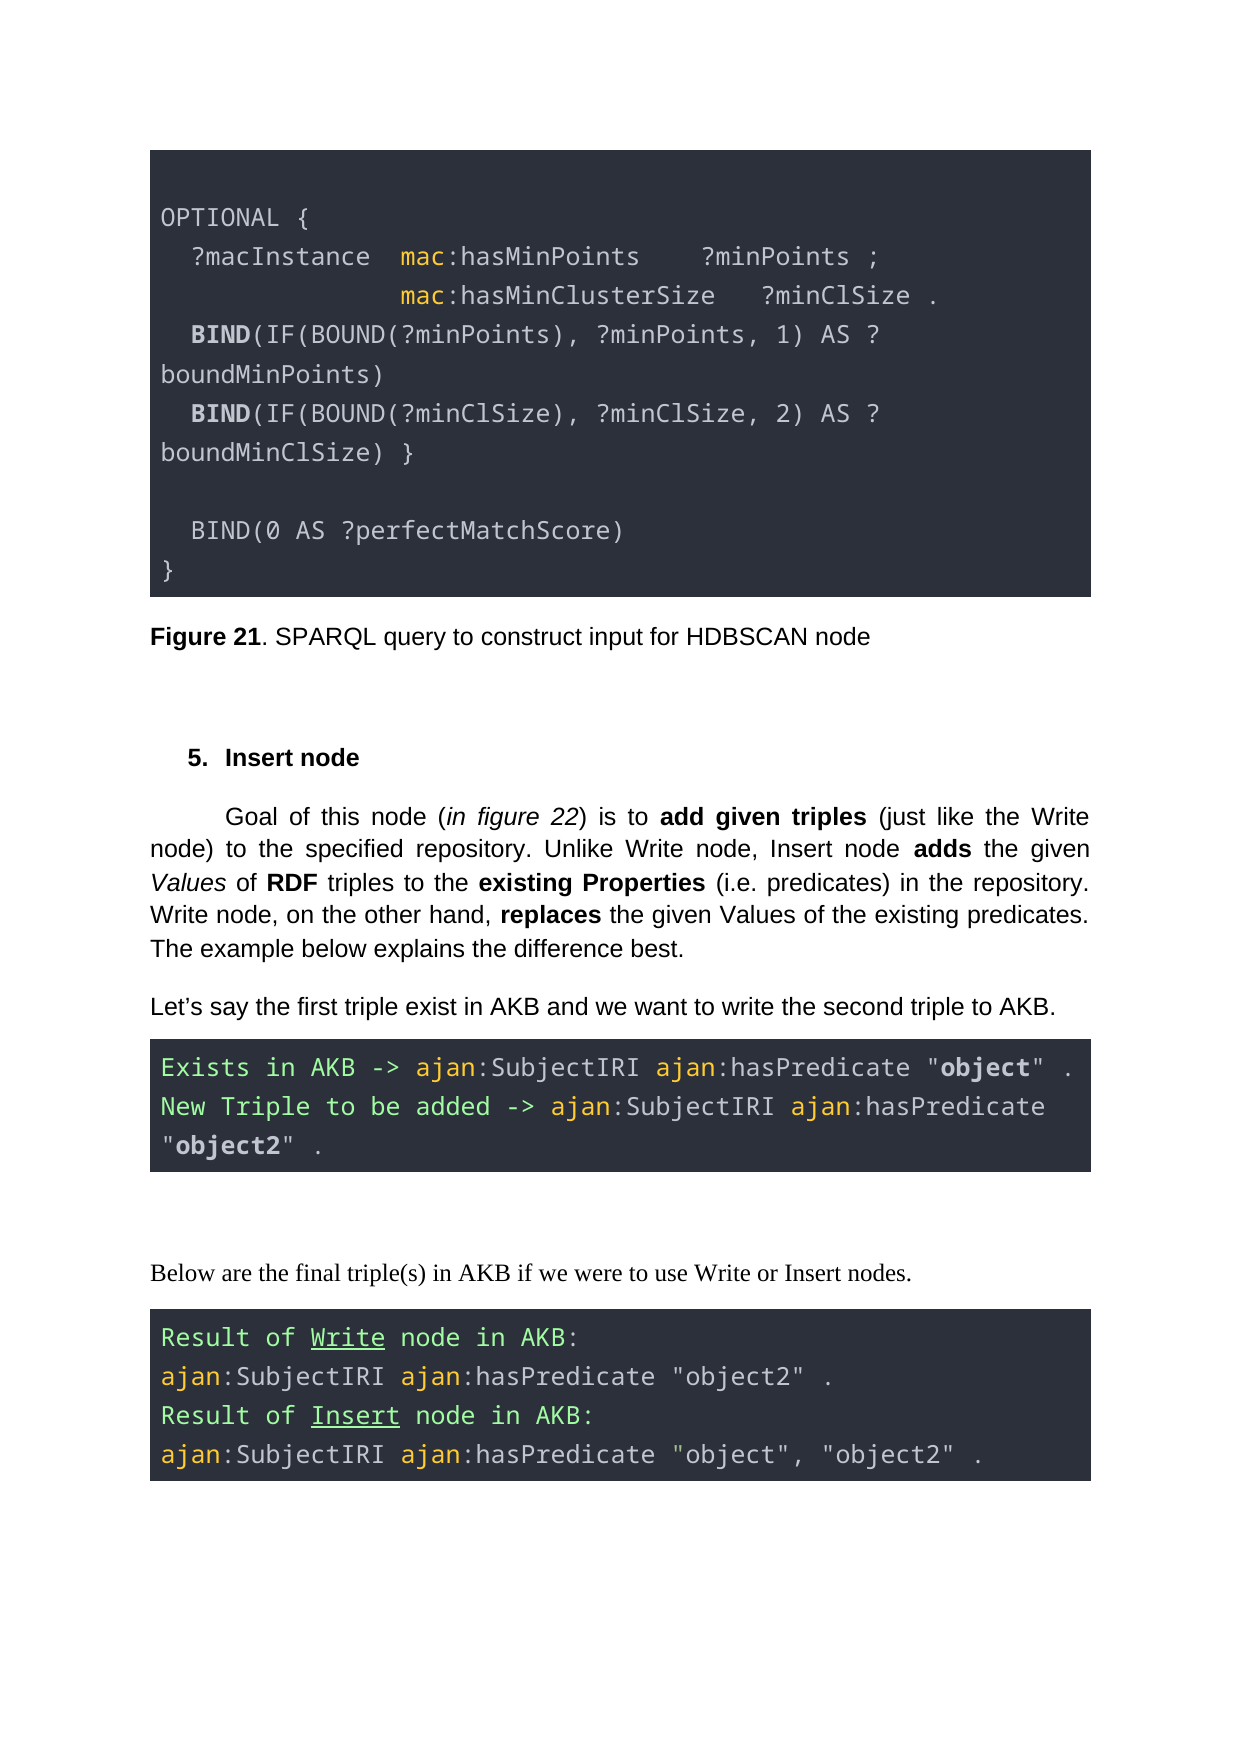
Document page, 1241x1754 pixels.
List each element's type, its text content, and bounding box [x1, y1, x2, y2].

table_header Exists in AKB -> ajan:SubjectIRI ajan:hasPredicate "object" . New Triple to be added -> ajan:SubjectIRI ajan:hasPredicate "object2" . [150, 1039, 1091, 1172]
text Below are the final triple(s) in AKB if we were to use Write or Insert nodes. [150, 1258, 1090, 1287]
list Insert node [187, 743, 1090, 772]
text Let’s say the first triple exist in AKB and we want to write the second triple to AKB. [150, 992, 1090, 1020]
table_header OPTIONAL { ?macInstance mac:hasMinPoints ?minPoints ; mac:hasMinClusterSize ?minClSize . BIND(IF(BOUND(?minPoints), ?minPoints, 1) AS ?boundMinPoints) BIND(IF(BOUND(?minClSize), ?minClSize, 2) AS ?boundMinClSize) } BIND(0 AS ?perfectMatchScore) } [150, 150, 1091, 597]
table_header Result of Write node in AKB: ajan:SubjectIRI ajan:hasPredicate "object2" . Result of Insert node in AKB: ajan:SubjectIRI ajan:hasPredicate "object", "object2" . [150, 1309, 1091, 1481]
text Figure 21. SPARQL query to construct input for HDBSCAN node [150, 622, 1090, 650]
text Goal of this node (in figure 22) is to add given triples (just like the Write node) to the specified repository. Unlike Write node, Insert node adds the given Values of RDF triples to the existing Properties (i.e. predicates) in the repository. Write node, on the other hand, replaces the given Values of the existing predicates. The example below explains the difference best. [150, 801, 1090, 962]
